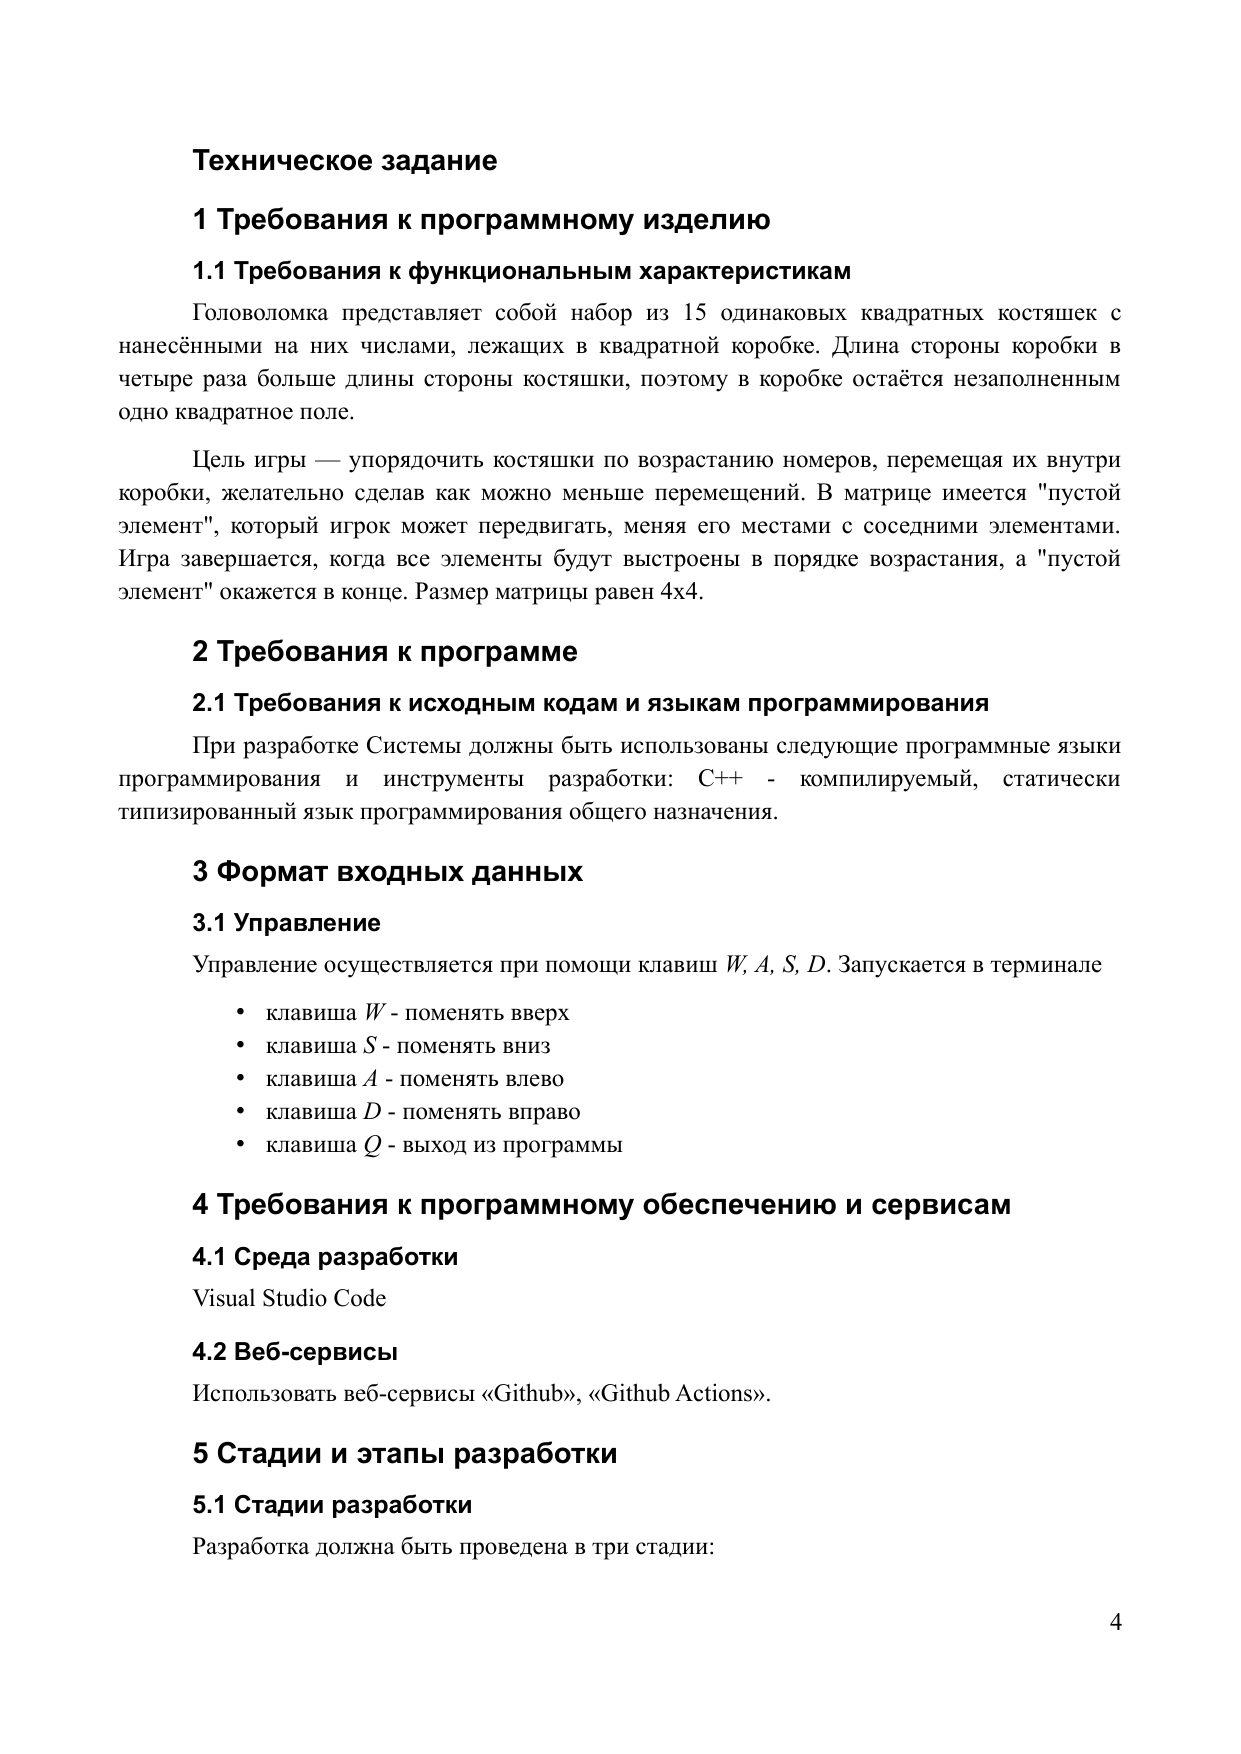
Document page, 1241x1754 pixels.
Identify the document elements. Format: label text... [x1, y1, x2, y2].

list клавиша A - поменять влево [162, 1063, 1122, 1092]
text Разработка должна быть проведена в три стадии: [118, 1531, 1122, 1560]
subtitle 3 Формат входных данных [118, 854, 1122, 887]
subtitle Техническое задание [118, 143, 1122, 177]
text Головоломка представляет собой набор из 15 одинаковых квадратных костяшек с нанесёнными на них числами, лежащих в квадратной коробке. Длина стороны коробки в четыре раза больше длины стороны костяшки, поэтому в коробке остаётся незаполненным одно квадратное поле. [118, 297, 1122, 425]
text Цель игры — упорядочить костяшки по возрастанию номеров, перемещая их внутри коробки, желательно сделав как можно меньше перемещений. В матрице имеется "пустой элемент", который игрок может передвигать, меняя его местами с соседними элементами. Игра завершается, когда все элементы будут выстроены в порядке возрастания, а "пустой элемент" окажется в конце. Размер матрицы равен 4x4. [118, 444, 1122, 605]
text Использовать веб-сервисы «Github», «Github Actions». [118, 1378, 1122, 1407]
subtitle 4 Требования к программному обеспечению и сервисам [118, 1187, 1122, 1221]
list клавиша W - поменять вверх [162, 997, 1122, 1026]
list клавиша D - поменять вправо [162, 1096, 1122, 1125]
subtitle 3.1 Управление [118, 908, 1122, 937]
subtitle 5.1 Стадии разработки [118, 1490, 1122, 1519]
list клавиша S - поменять вниз [162, 1030, 1122, 1059]
text Visual Studio Code [118, 1283, 1122, 1311]
subtitle 2 Требования к программе [118, 634, 1122, 668]
subtitle 1.1 Требования к функциональным характеристикам [118, 256, 1122, 285]
subtitle 4.2 Веб-сервисы [118, 1337, 1122, 1365]
subtitle 2.1 Требования к исходным кодам и языкам программирования [118, 688, 1122, 717]
subtitle 4.1 Среда разработки [118, 1241, 1122, 1270]
list клавиша Q - выход из программы [162, 1129, 1122, 1158]
text При разработке Системы должны быть использованы следующие программные языки программирования и инструменты разработки: C++ - компилируемый, статически типизированный язык программирования общего назначения. [118, 730, 1122, 824]
subtitle 5 Стадии и этапы разработки [118, 1436, 1122, 1469]
text Управление осуществляется при помощи клавиш W, A, S, D. Запускается в терминале [118, 949, 1122, 978]
subtitle 1 Требования к программному изделию [118, 202, 1122, 235]
